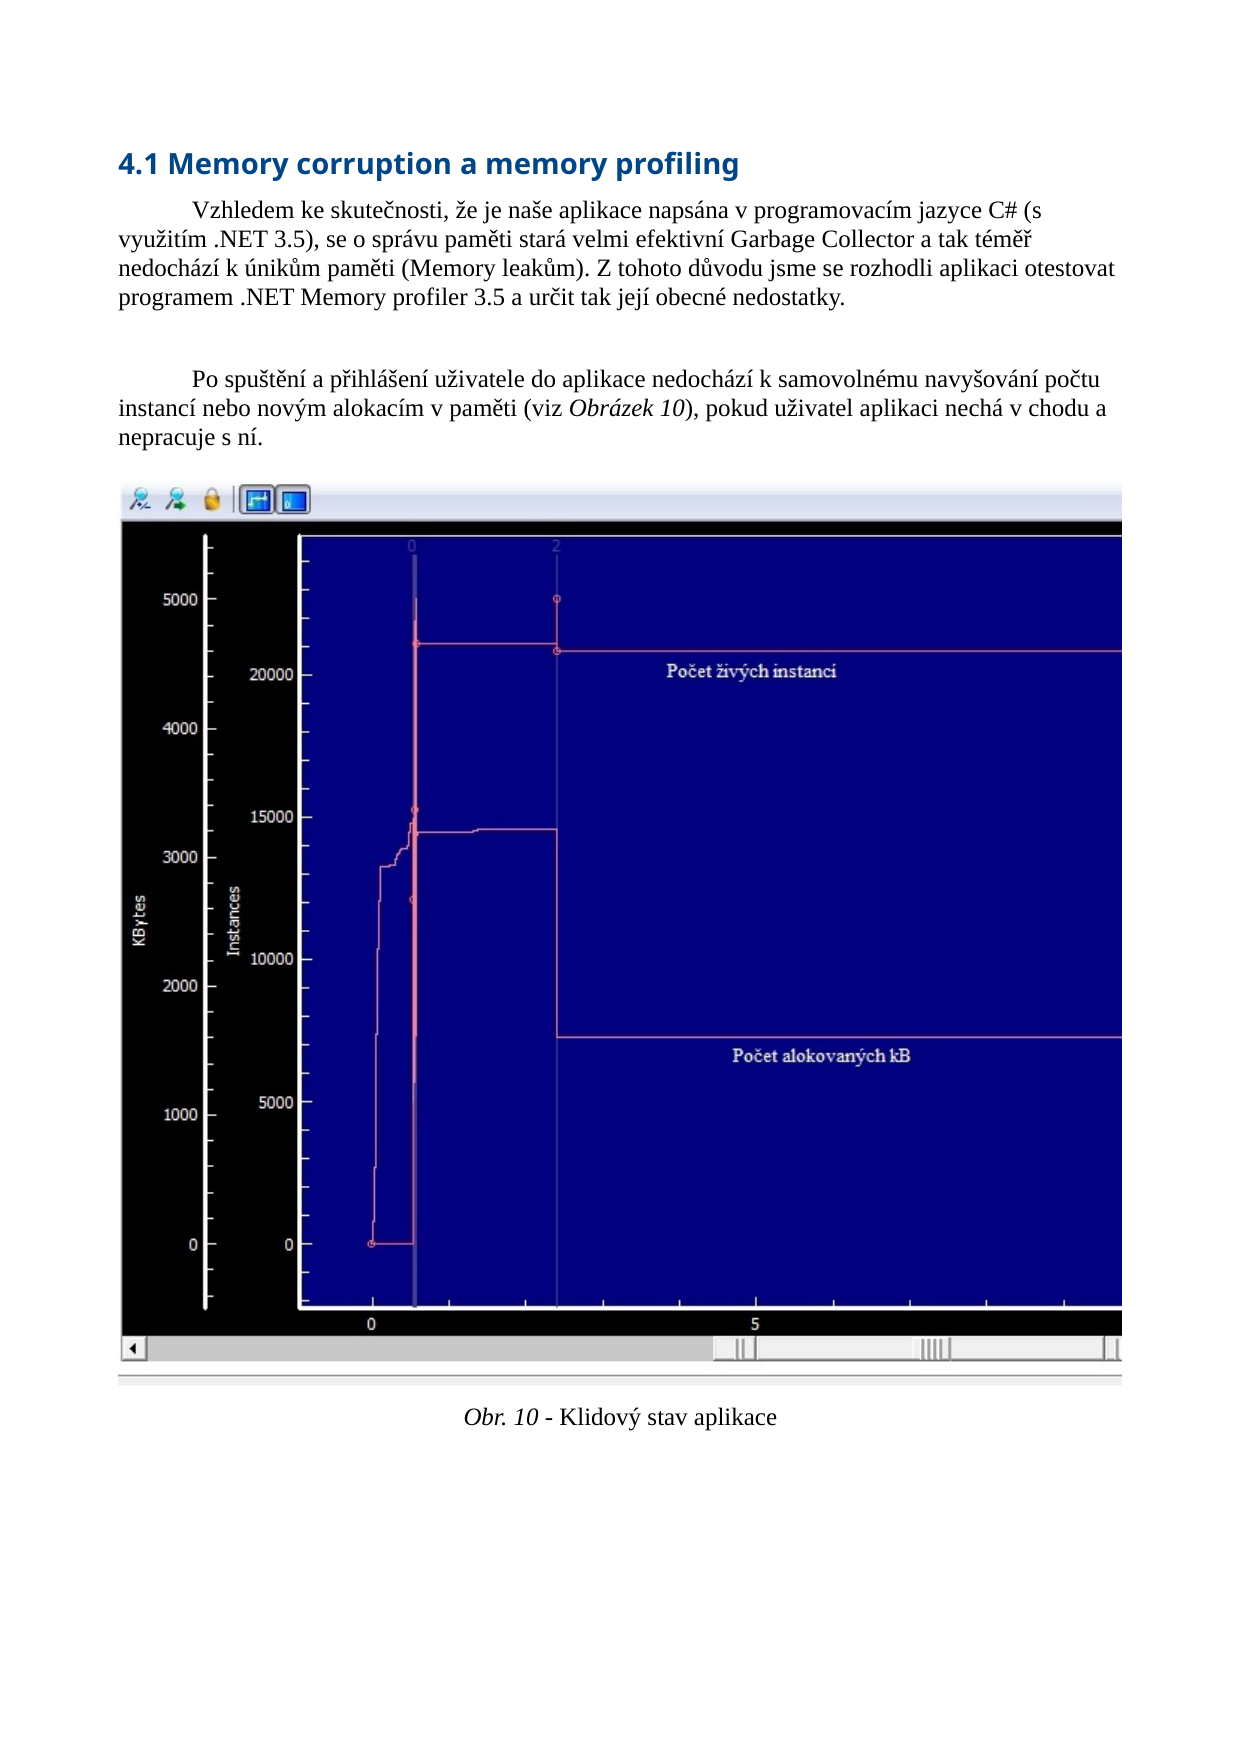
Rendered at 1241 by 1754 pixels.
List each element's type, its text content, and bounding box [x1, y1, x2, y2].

text Obr. 10 - Klidový stav aplikace [118, 1402, 1122, 1431]
text [118, 463, 1122, 480]
text Po spuštění a přihlášení uživatele do aplikace nedochází k samovolnému navyšování počtu instancí nebo novým alokacím v paměti (viz Obrázek 10), pokud uživatel aplikaci nechá v chodu a nepracuje s ní. [118, 364, 1122, 450]
picture [118, 480, 1122, 1402]
subtitle 4.1 Memory corruption a memory profiling [118, 143, 1122, 183]
text Vzhledem ke skutečnosti, že je naše aplikace napsána v programovacím jazyce C# (s využitím .NET 3.5), se o správu paměti stará velmi efektivní Garbage Collector a tak téměř nedochází k únikům paměti (Memory leakům). Z tohoto důvodu jsme se rozhodli aplikaci otestovat programem .NET Memory profiler 3.5 a určit tak její obecné nedostatky. [118, 195, 1122, 310]
